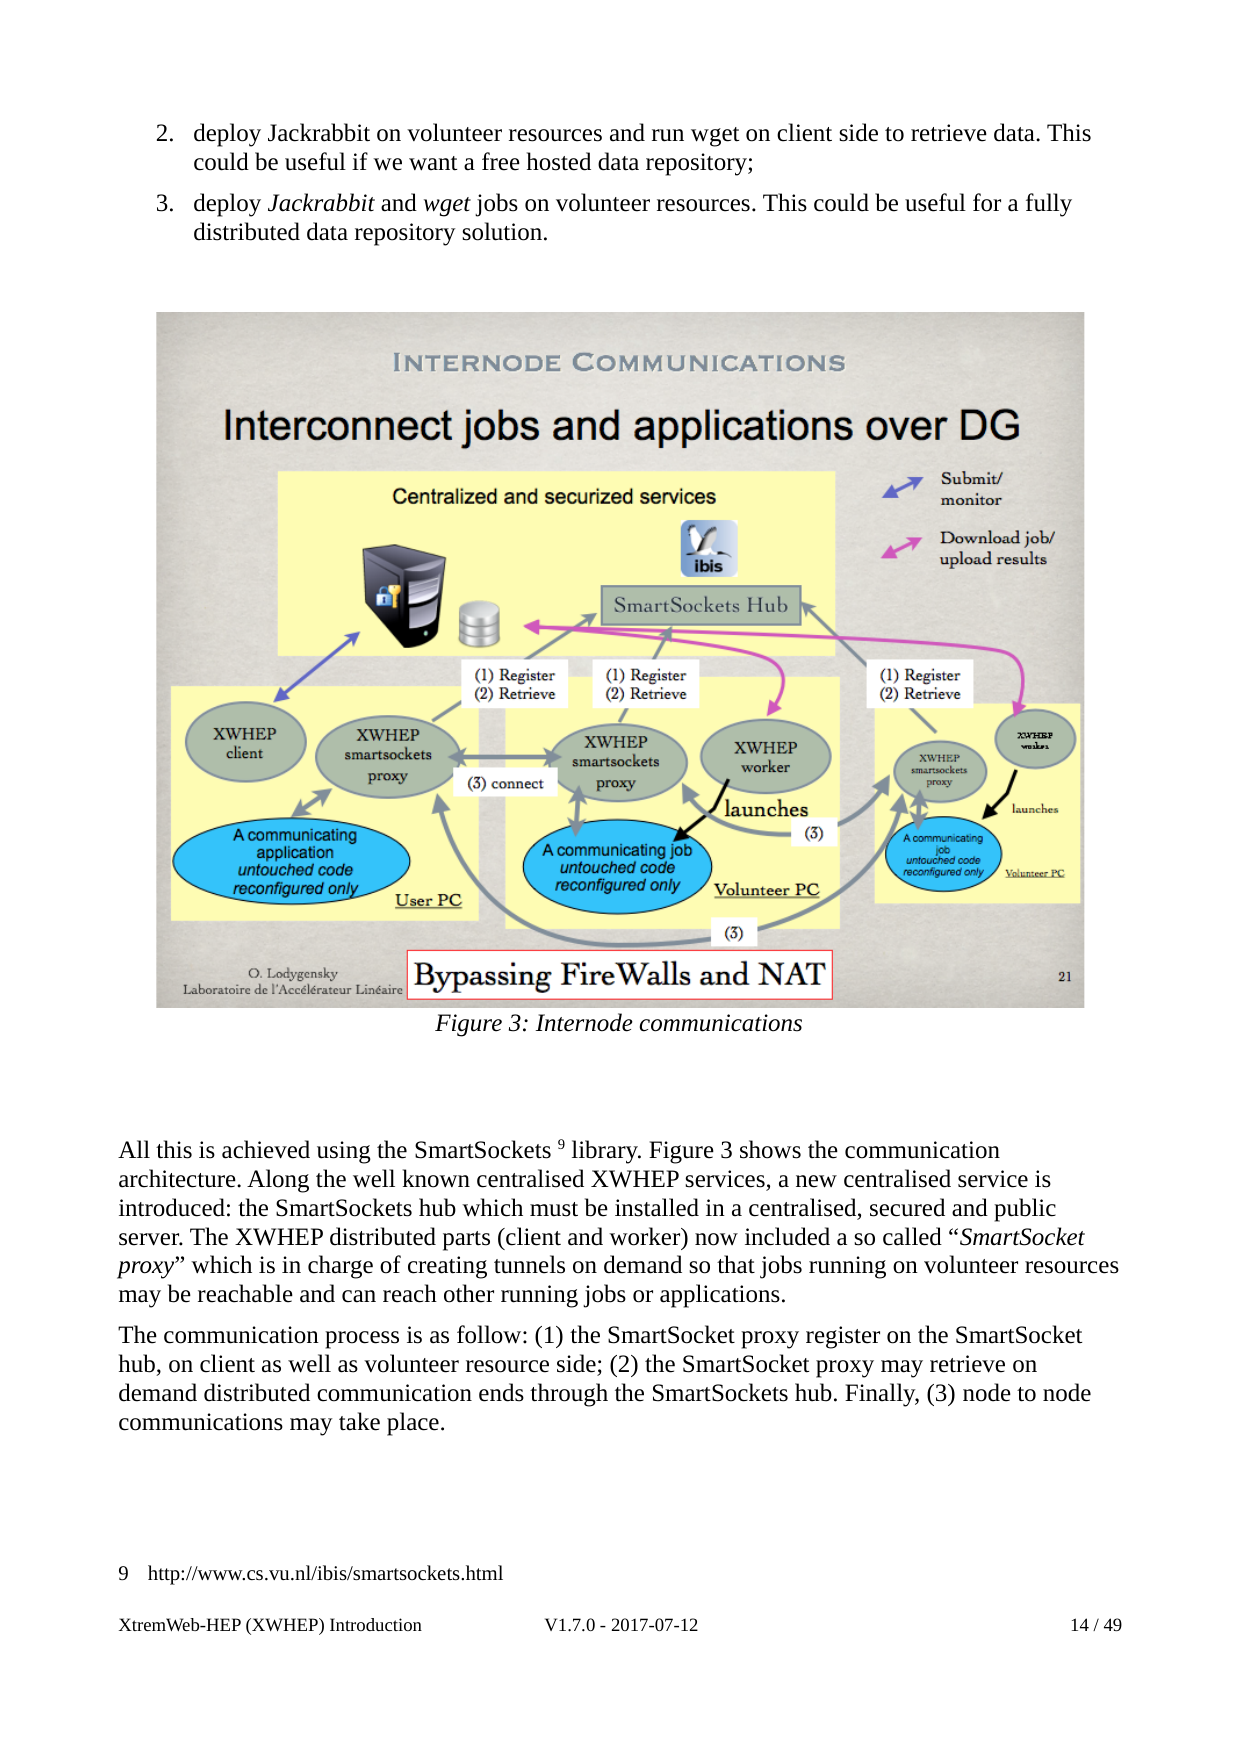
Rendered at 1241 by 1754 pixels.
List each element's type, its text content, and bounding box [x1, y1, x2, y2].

list deploy Jackrabbit on volunteer resources and run wget on client side to retrieve data. This could be useful if we want a free hosted data repository; [156, 118, 1122, 176]
list deploy Jackrabbit and wget jobs on volunteer resources. This could be useful for a fully distributed data repository solution. [156, 188, 1122, 246]
text All this is achieved using the SmartSockets library. Figure 3 shows the communication architecture. Along the well known centralised XWHEP services, a new centralised service is introduced: the SmartSockets hub which must be installed in a centralised, secured and public server. The XWHEP distributed parts (client and worker) now included a so called “SmartSocket proxy” which is in charge of creating tunnels on demand so that jobs running on volunteer resources may be reachable and can reach other running jobs or applications. [118, 1136, 1122, 1308]
picture [156, 312, 1085, 1008]
text The communication process is as follow: (1) the SmartSocket proxy register on the SmartSocket hub, on client as well as volunteer resource side; (2) the SmartSocket proxy may retrieve on demand distributed communication ends through the SmartSockets hub. Finally, (3) node to node communications may take place. [118, 1321, 1122, 1436]
text Figure 3: Internode communications [156, 1008, 1084, 1037]
text http://www.cs.vu.nl/ibis/smartsockets.html [118, 1561, 1122, 1585]
